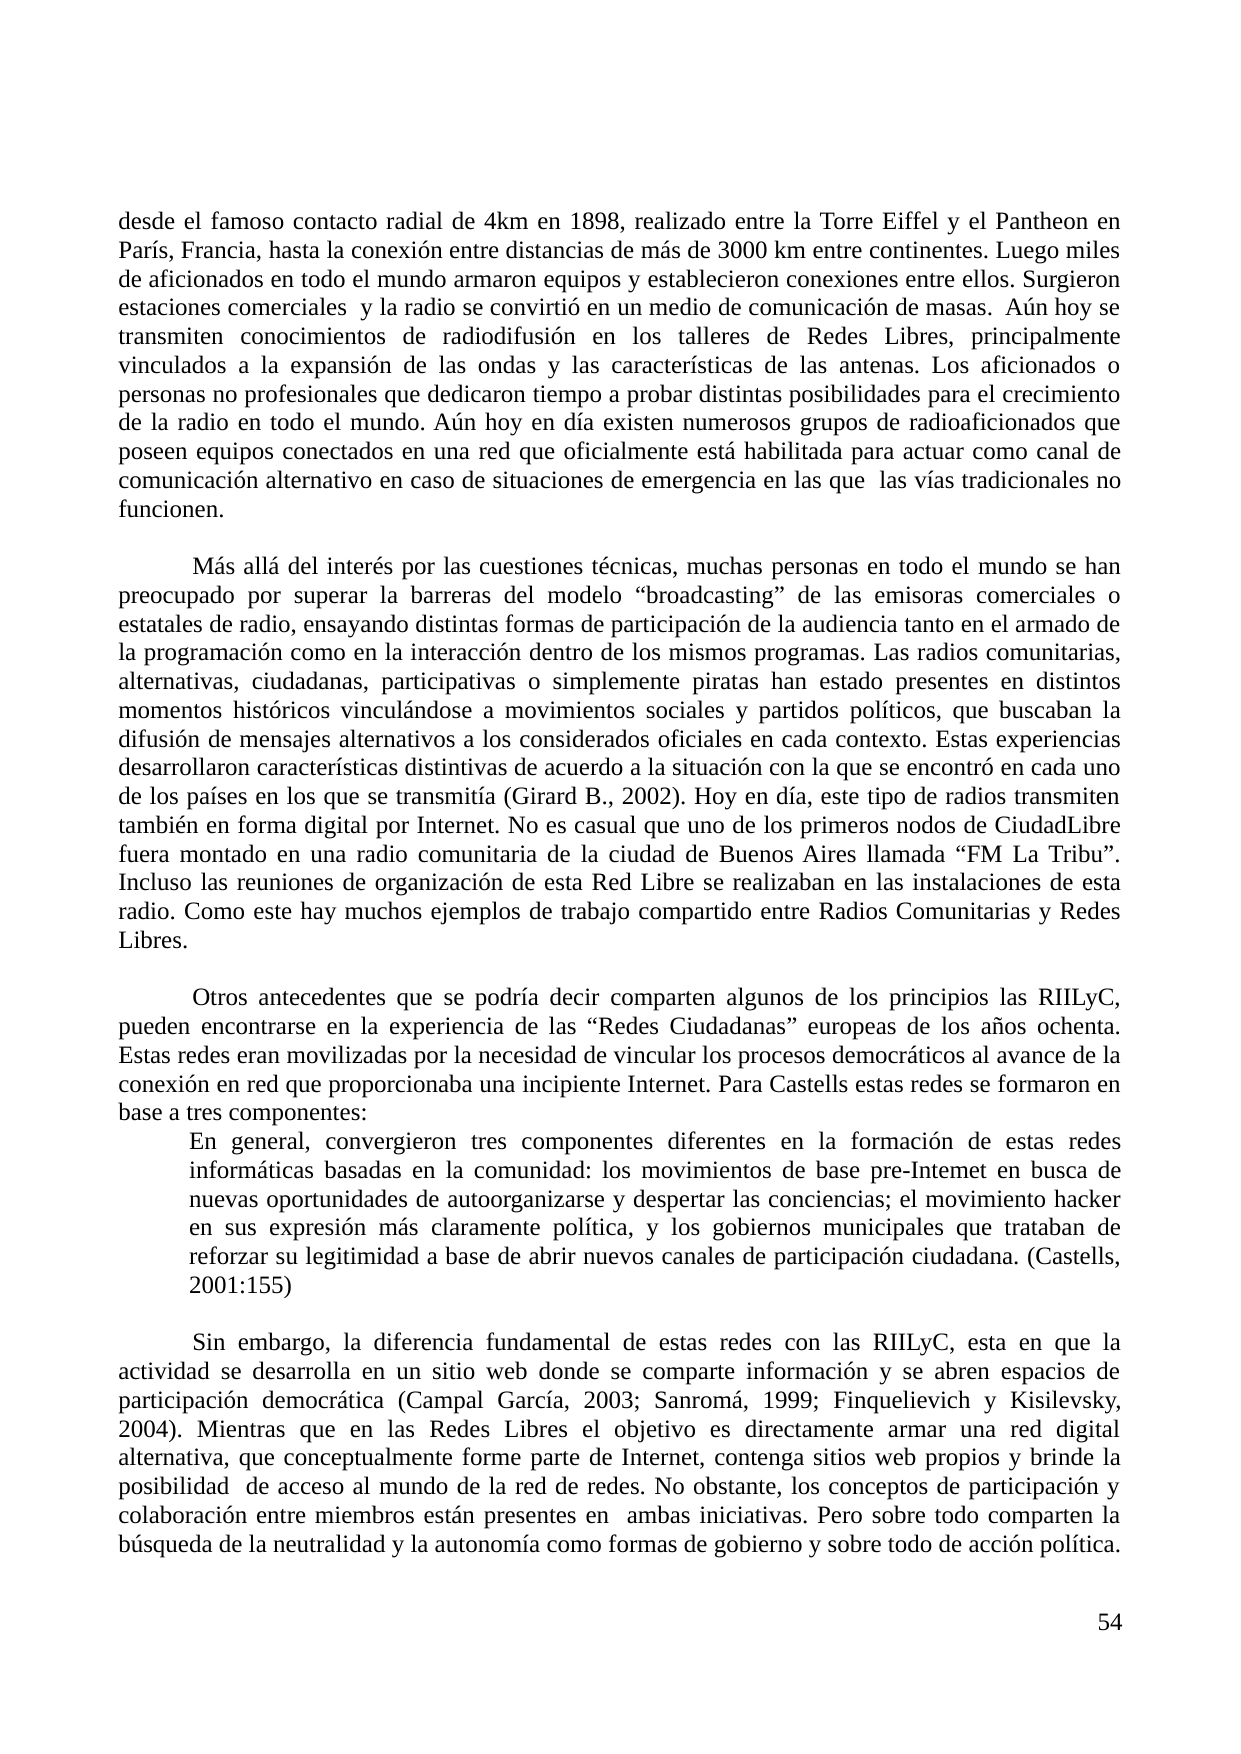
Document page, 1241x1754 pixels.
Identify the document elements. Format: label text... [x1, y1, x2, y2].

text desde el famoso contacto radial de 4km en 1898, realizado entre la Torre Eiffel y el Pantheon en París, Francia, hasta la conexión entre distancias de más de 3000 km entre continentes. Luego miles de aficionados en todo el mundo armaron equipos y establecieron conexiones entre ellos. Surgieron estaciones comerciales y la radio se convirtió en un medio de comunicación de masas. Aún hoy se transmiten conocimientos de radiodifusión en los talleres de Redes Libres, principalmente vinculados a la expansión de las ondas y las características de las antenas. Los aficionados o personas no profesionales que dedicaron tiempo a probar distintas posibilidades para el crecimiento de la radio en todo el mundo. Aún hoy en día existen numerosos grupos de radioaficionados que poseen equipos conectados en una red que oficialmente está habilitada para actuar como canal de comunicación alternativo en caso de situaciones de emergencia en las que las vías tradicionales no funcionen. [118, 206, 1122, 522]
text Más allá del interés por las cuestiones técnicas, muchas personas en todo el mundo se han preocupado por superar la barreras del modelo “broadcasting” de las emisoras comerciales o estatales de radio, ensayando distintas formas de participación de la audiencia tanto en el armado de la programación como en la interacción dentro de los mismos programas. Las radios comunitarias, alternativas, ciudadanas, participativas o simplemente piratas han estado presentes en distintos momentos históricos vinculándose a movimientos sociales y partidos políticos, que buscaban la difusión de mensajes alternativos a los considerados oficiales en cada contexto. Estas experiencias desarrollaron características distintivas de acuerdo a la situación con la que se encontró en cada uno de los países en los que se transmitía (Girard B., 2002). Hoy en día, este tipo de radios transmiten también en forma digital por Internet. No es casual que uno de los primeros nodos de CiudadLibre fuera montado en una radio comunitaria de la ciudad de Buenos Aires llamada “FM La Tribu”. Incluso las reuniones de organización de esta Red Libre se realizaban en las instalaciones de esta radio. Como este hay muchos ejemplos de trabajo compartido entre Radios Comunitarias y Redes Libres. [118, 551, 1122, 954]
text Sin embargo, la diferencia fundamental de estas redes con las RIILyC, esta en que la actividad se desarrolla en un sitio web donde se comparte información y se abren espacios de participación democrática (Campal García, 2003; Sanromá, 1999; Finquelievich y Kisilevsky, 2004). Mientras que en las Redes Libres el objetivo es directamente armar una red digital alternativa, que conceptualmente forme parte de Internet, contenga sitios web propios y brinde la posibilidad de acceso al mundo de la red de redes. No obstante, los conceptos de participación y colaboración entre miembros están presentes en ambas iniciativas. Pero sobre todo comparten la búsqueda de la neutralidad y la autonomía como formas de gobierno y sobre todo de acción política. [118, 1327, 1122, 1557]
text En general, convergieron tres componentes diferentes en la formación de estas redes informáticas basadas en la comunidad: los movimientos de base pre-Intemet en busca de nuevas oportunidades de autoorganizarse y despertar las conciencias; el movimiento hacker en sus expresión más claramente política, y los gobiernos municipales que trataban de reforzar su legitimidad a base de abrir nuevos canales de participación ciudadana. (Castells, 2001:155) [189, 1126, 1122, 1299]
text Otros antecedentes que se podría decir comparten algunos de los principios las RIILyC, pueden encontrarse en la experiencia de las “Redes Ciudadanas” europeas de los años ochenta. Estas redes eran movilizadas por la necesidad de vincular los procesos democráticos al avance de la conexión en red que proporcionaba una incipiente Internet. Para Castells estas redes se formaron en base a tres componentes: [118, 982, 1122, 1126]
